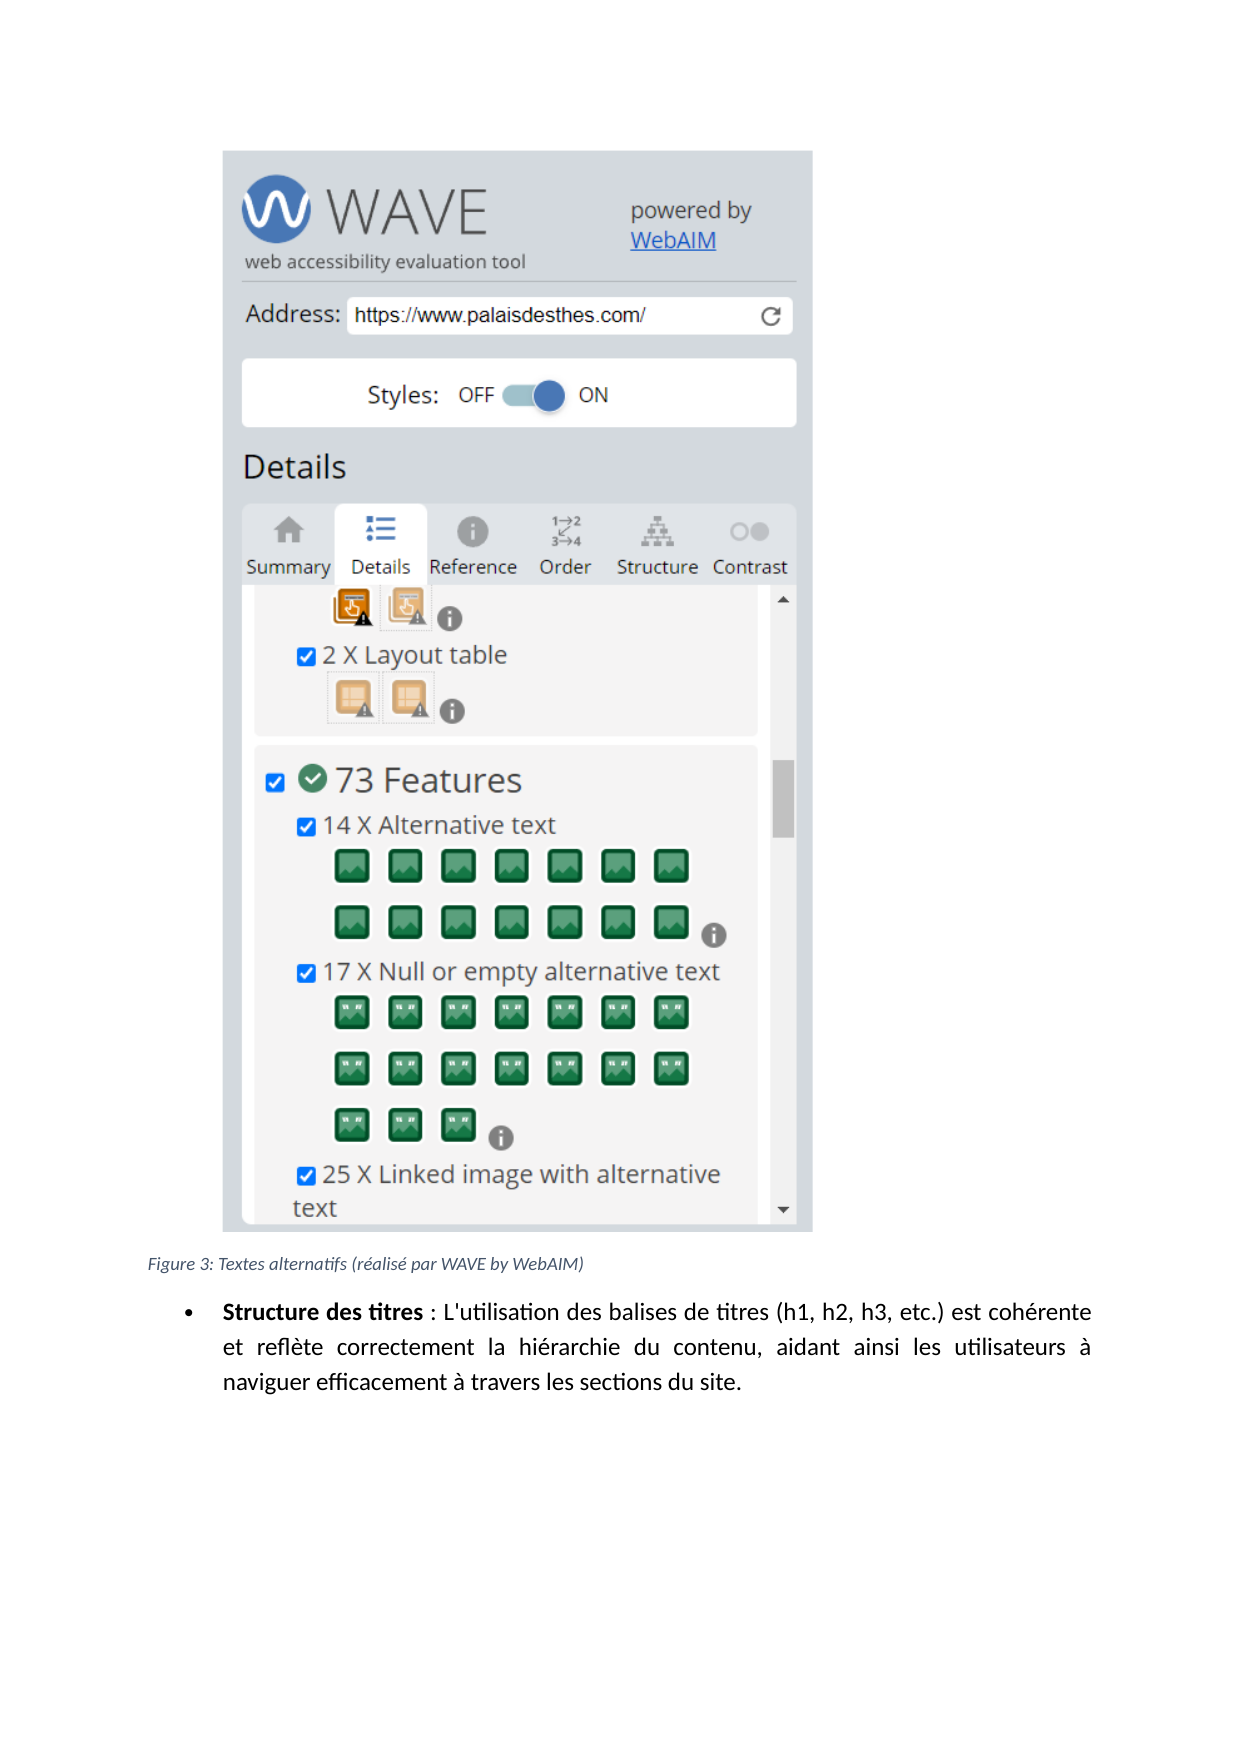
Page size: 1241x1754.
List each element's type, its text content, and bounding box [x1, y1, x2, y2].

list Structure des titres : L'utilisation des balises de titres (h1, h2, h3, etc.) est cohérente et reflète correctement la hiérarchie du contenu, aidant ainsi les utilisateurs à naviguer efficacement à travers les sections du site.​ [185, 1296, 1093, 1397]
text Figure 3: Textes alternatifs (réalisé par WAVE by WebAIM) [148, 1253, 1093, 1276]
